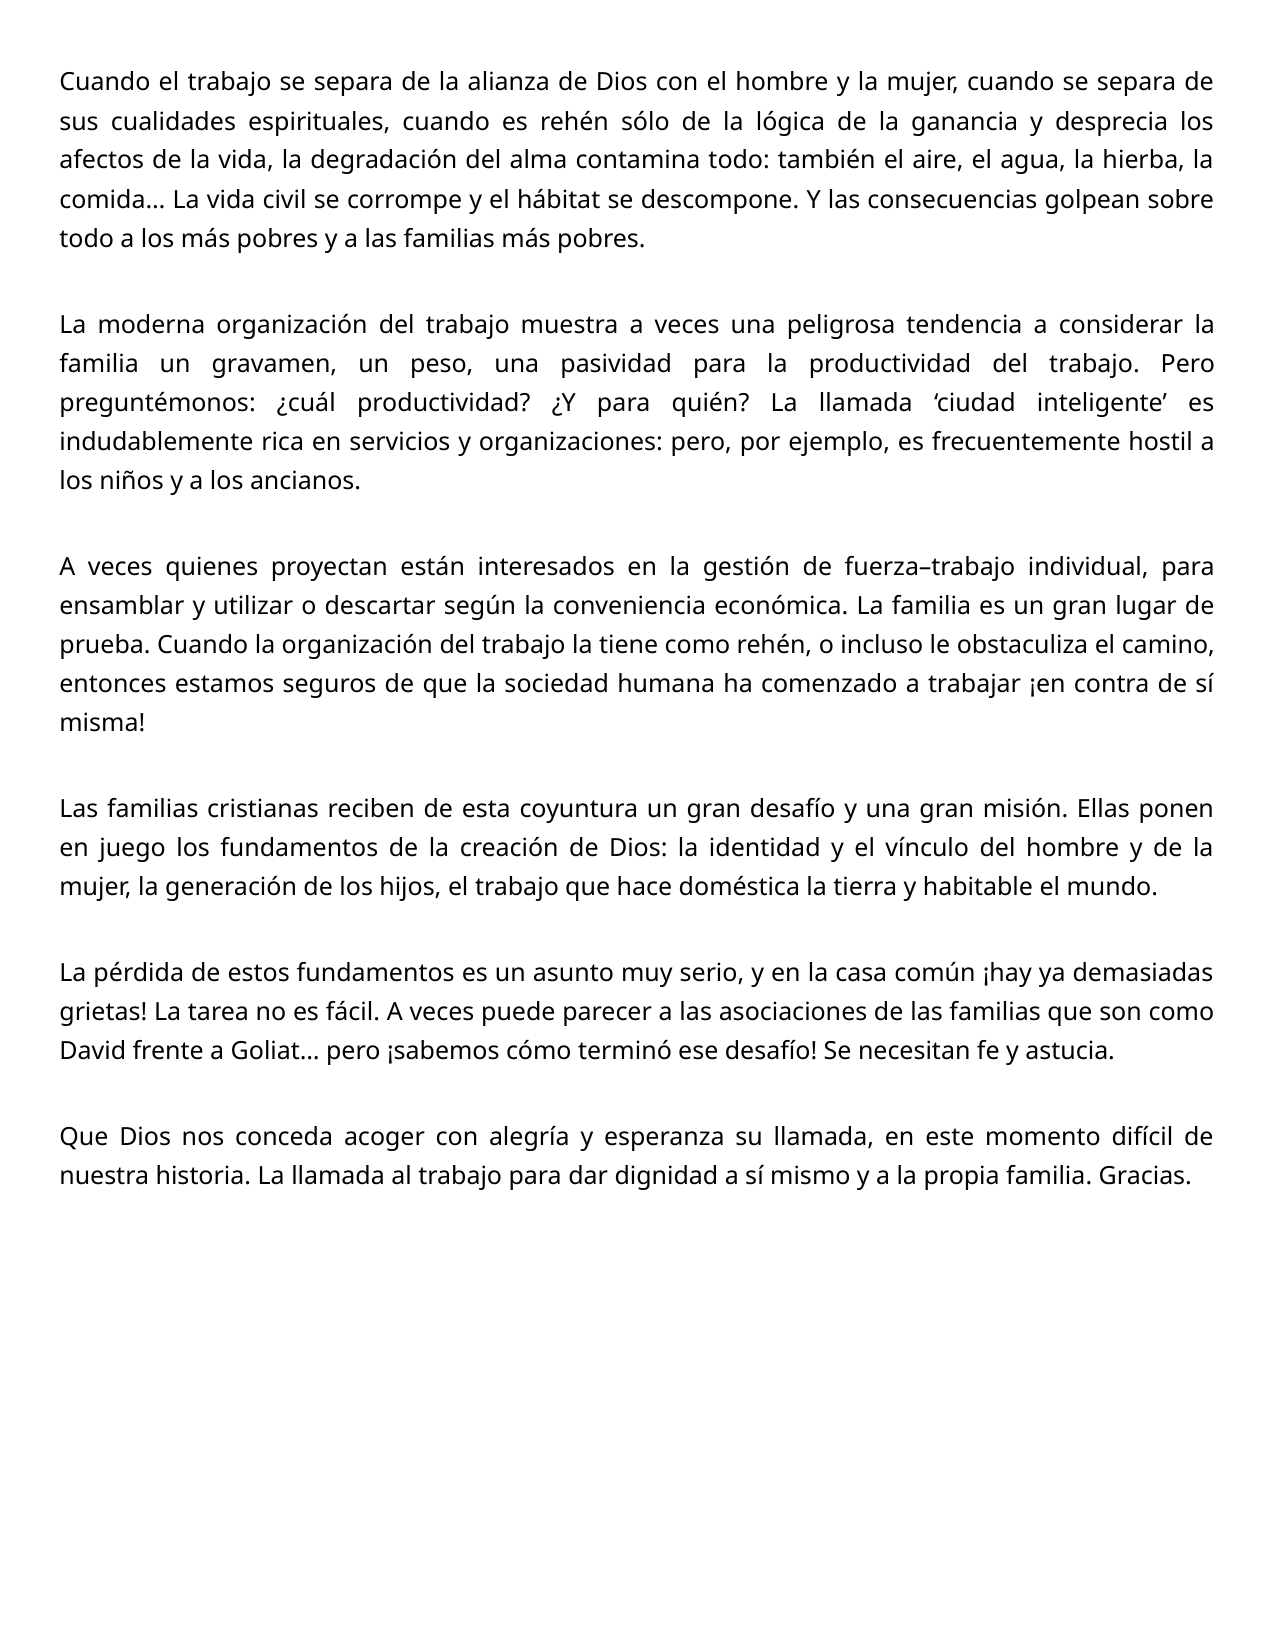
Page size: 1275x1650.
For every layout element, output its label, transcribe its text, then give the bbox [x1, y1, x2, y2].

text La pérdida de estos fundamentos es un asunto muy serio, y en la casa común ¡hay ya demasiadas grietas! La tarea no es fácil. A veces puede parecer a las asociaciones de las familias que son como David frente a Goliat… pero ¡sabemos cómo terminó ese desafío! Se necesitan fe y astucia. [59, 950, 1216, 1067]
text Que Dios nos conceda acoger con alegría y esperanza su llamada, en este momento difícil de nuestra historia. La llamada al trabajo para dar dignidad a sí mismo y a la propia familia. Gracias. [59, 1114, 1216, 1192]
text A veces quienes proyectan están interesados en la gestión de fuerza–trabajo individual, para ensamblar y utilizar o descartar según la conveniencia económica. La familia es un gran lugar de prueba. Cuando la organización del trabajo la tiene como rehén, o incluso le obstaculiza el camino, entonces estamos seguros de que la sociedad humana ha comenzado a trabajar ¡en contra de sí misma! [59, 543, 1216, 739]
text La moderna organización del trabajo muestra a veces una peligrosa tendencia a considerar la familia un gravamen, un peso, una pasividad para la productividad del trabajo. Pero preguntémonos: ¿cuál productividad? ¿Y para quién? La llamada ‘ciudad inteligente’ es indudablemente rica en servicios y organizaciones: pero, por ejemplo, es frecuentemente hostil a los niños y a los ancianos. [59, 301, 1216, 497]
text Cuando el trabajo se separa de la alianza de Dios con el hombre y la mujer, cuando se separa de sus cualidades espirituales, cuando es rehén sólo de la lógica de la ganancia y desprecia los afectos de la vida, la degradación del alma contamina todo: también el aire, el agua, la hierba, la comida… La vida civil se corrompe y el hábitat se descompone. Y las consecuencias golpean sobre todo a los más pobres y a las familias más pobres. [59, 59, 1216, 254]
text Las familias cristianas reciben de esta coyuntura un gran desafío y una gran misión. Ellas ponen en juego los fundamentos de la creación de Dios: la identidad y el vínculo del hombre y de la mujer, la generación de los hijos, el trabajo que hace doméstica la tierra y habitable el mundo. [59, 786, 1216, 903]
